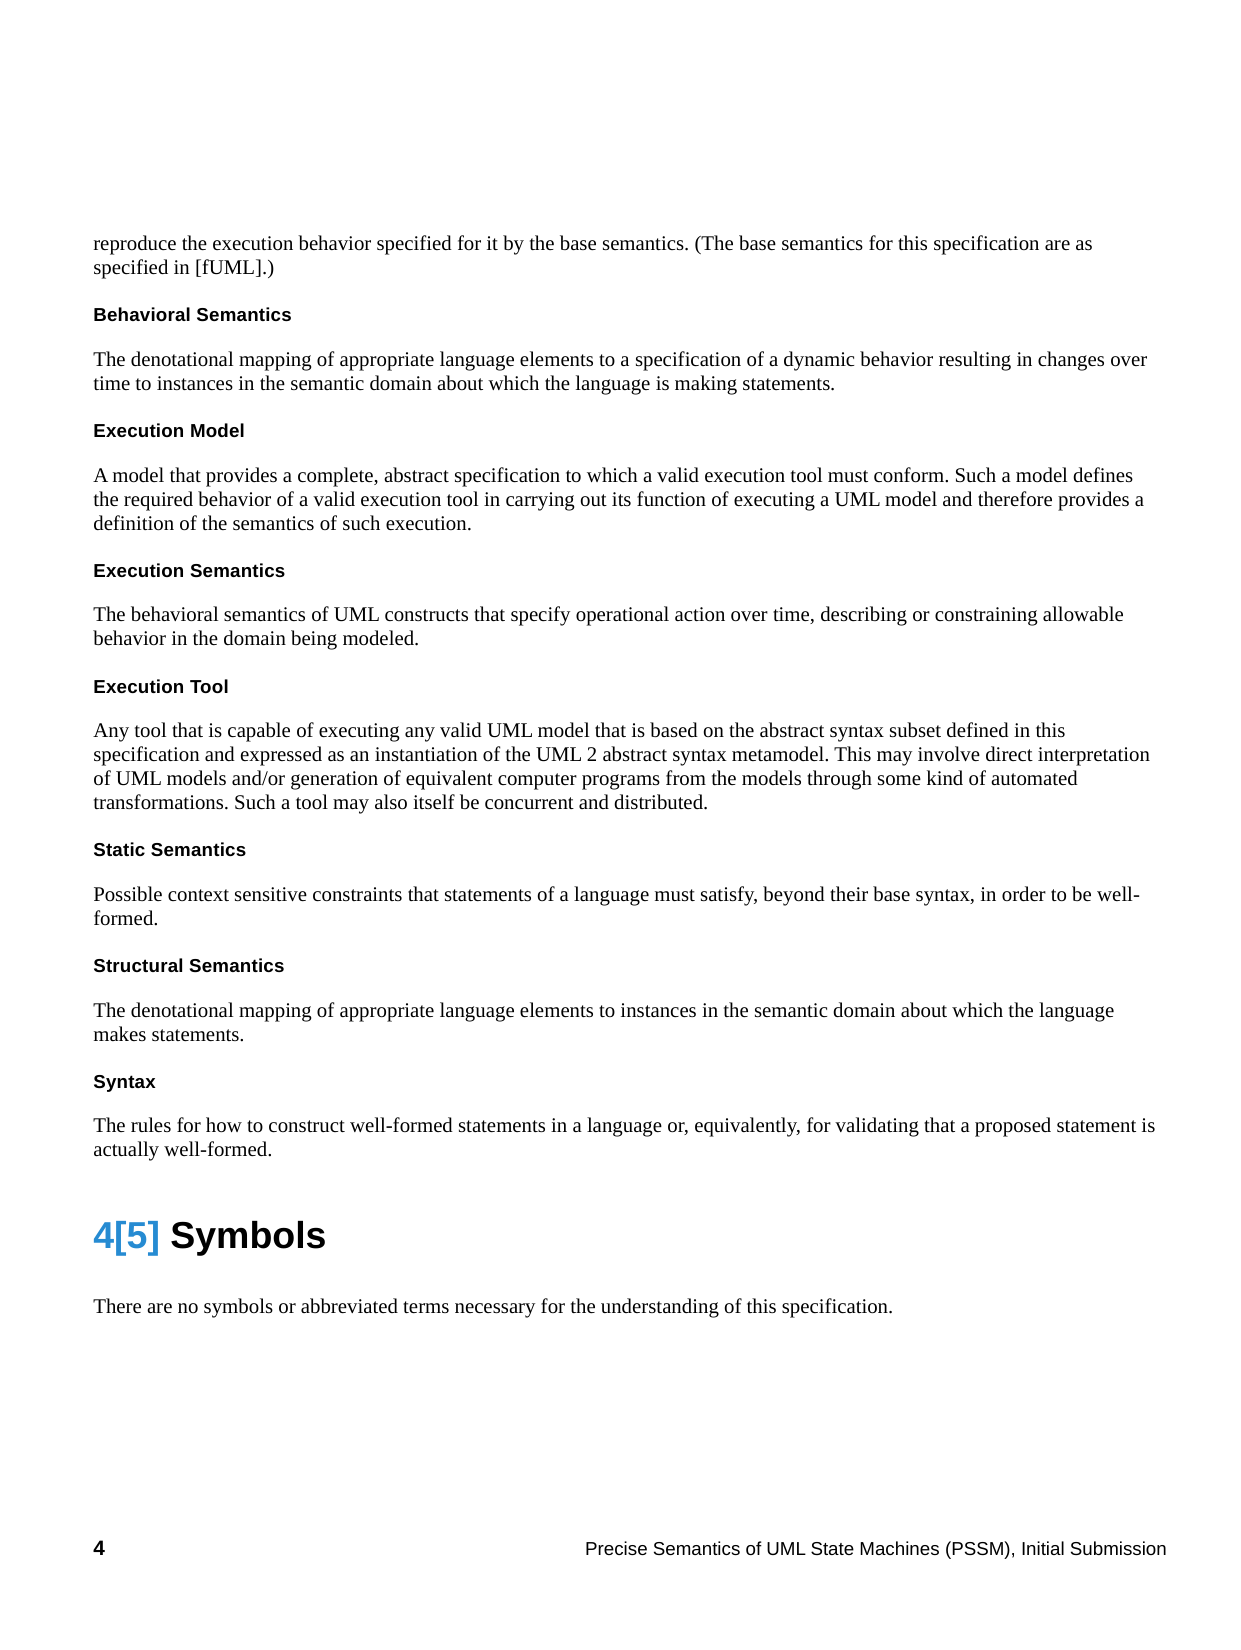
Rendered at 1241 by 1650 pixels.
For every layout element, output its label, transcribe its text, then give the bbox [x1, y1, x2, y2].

text Any tool that is capable of executing any valid UML model that is based on the abstract syntax subset defined in this specification and expressed as an instantiation of the UML 2 abstract syntax metamodel. This may involve direct interpretation of UML models and/or generation of equivalent computer programs from the models through some kind of automated transformations. Such a tool may also itself be concurrent and distributed. [93, 718, 1164, 814]
text reproduce the execution behavior specified for it by the base semantics. (The base semantics for this specification are as specified in [fUML].) [93, 231, 1164, 279]
text Possible context sensitive constraints that statements of a language must satisfy, beyond their base syntax, in order to be well-formed. [93, 882, 1164, 930]
subtitle Syntax [93, 1071, 1164, 1092]
subtitle Execution Tool [93, 675, 1164, 697]
text The denotational mapping of appropriate language elements to a specification of a dynamic behavior resulting in changes over time to instances in the semantic domain about which the language is making statements. [93, 347, 1164, 395]
subtitle Behavioral Semantics [93, 304, 1164, 326]
text There are no symbols or abbreviated terms necessary for the understanding of this specification. [93, 1294, 1164, 1318]
subtitle Structural Semantics [93, 955, 1164, 977]
subtitle Static Semantics [93, 839, 1164, 861]
subtitle Symbols [93, 1213, 1164, 1257]
text The behavioral semantics of UML constructs that specify operational action over time, describing or constraining allowable behavior in the domain being modeled. [93, 602, 1164, 650]
text The rules for how to construct well-formed statements in a language or, equivalently, for validating that a proposed statement is actually well-formed. [93, 1113, 1164, 1161]
text A model that provides a complete, abstract specification to which a valid execution tool must conform. Such a model defines the required behavior of a valid execution tool in carrying out its function of executing a UML model and therefore provides a definition of the semantics of such execution. [93, 462, 1164, 535]
subtitle Execution Model [93, 420, 1164, 441]
text The denotational mapping of appropriate language elements to instances in the semantic domain about which the language makes statements. [93, 998, 1164, 1046]
subtitle Execution Semantics [93, 560, 1164, 581]
